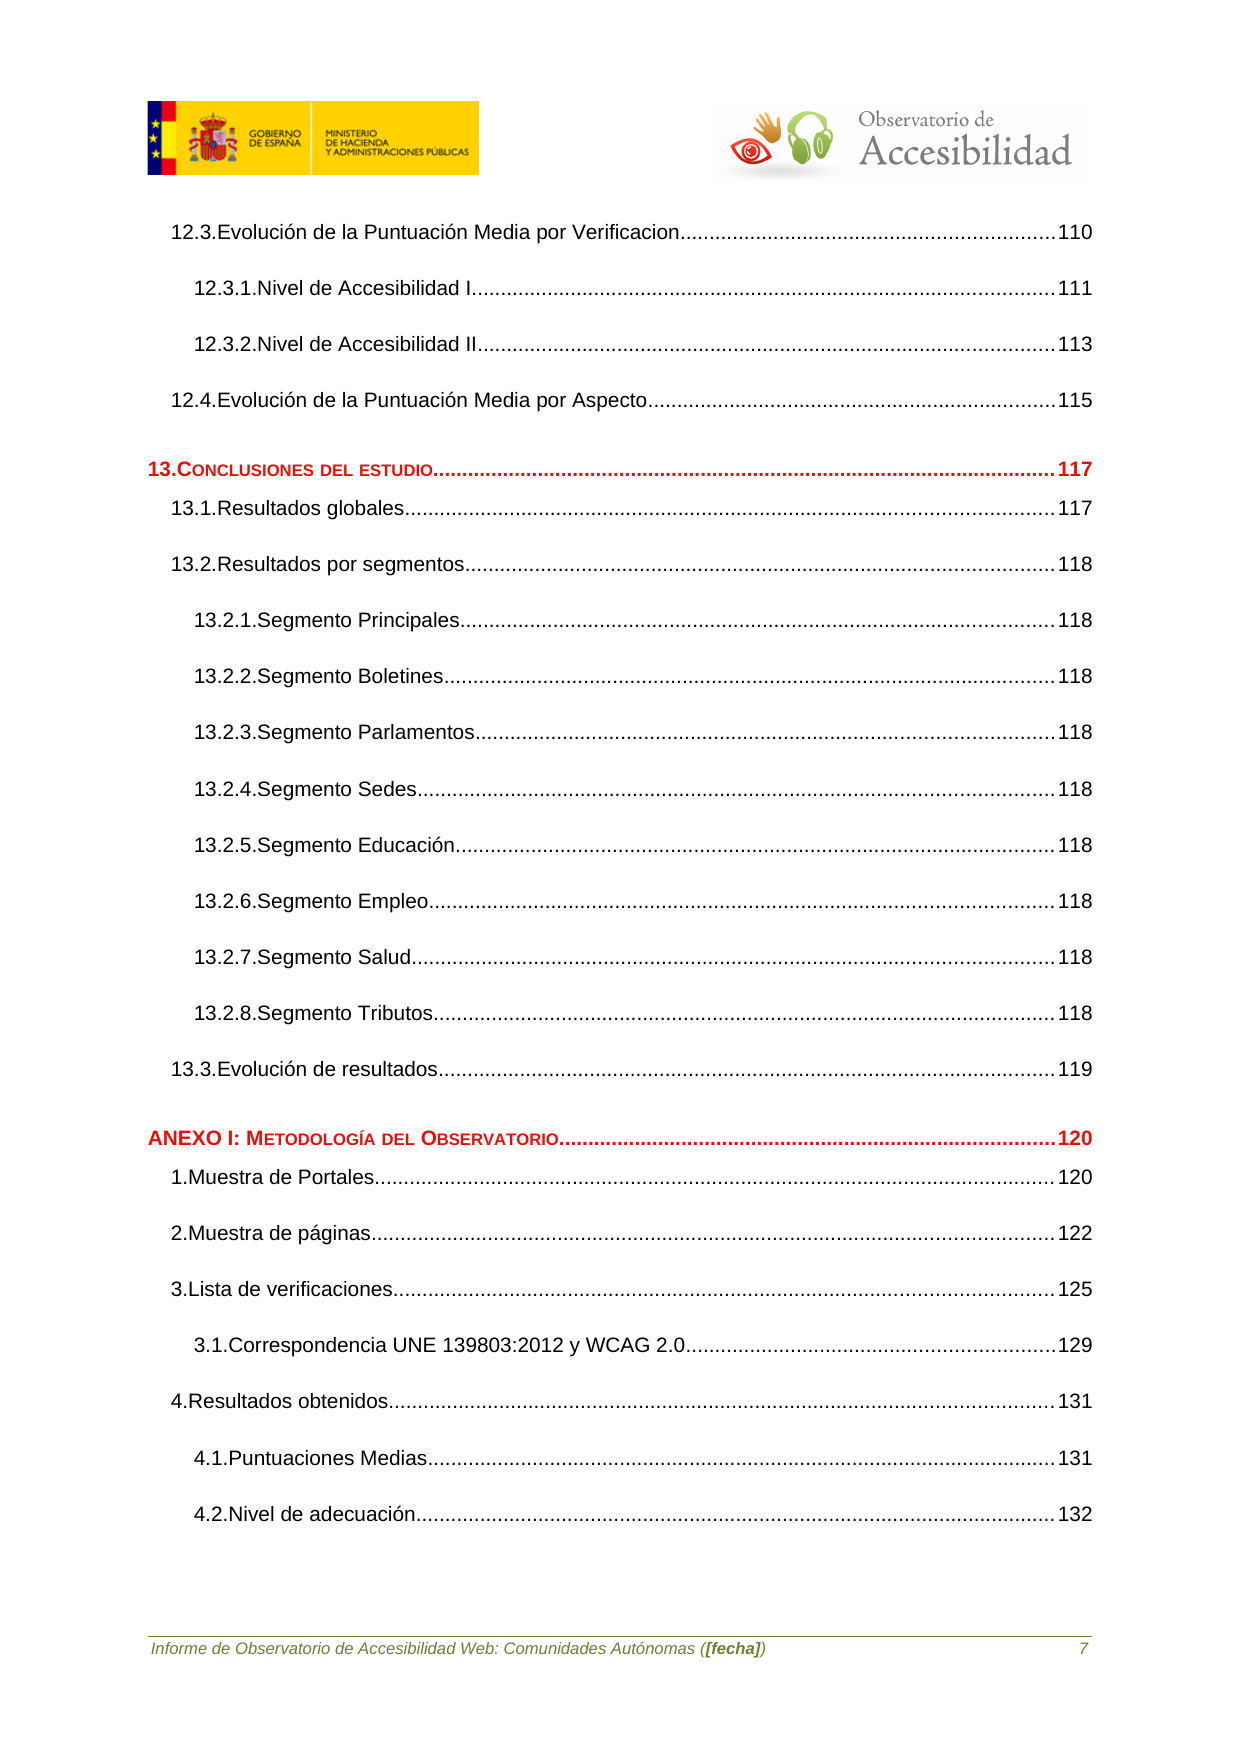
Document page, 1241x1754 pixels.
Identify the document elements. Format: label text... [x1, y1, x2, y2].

text 13.2.7.Segmento Salud 118 [193, 945, 1092, 969]
text 13.3.Evolución de resultados 119 [171, 1057, 1092, 1081]
text 13.2.6.Segmento Empleo 118 [193, 889, 1092, 913]
text 13.2.Resultados por segmentos 118 [171, 552, 1092, 576]
picture [147, 101, 479, 175]
text 2.Muestra de páginas 122 [171, 1221, 1092, 1245]
text 4.1.Puntuaciones Medias 131 [193, 1445, 1092, 1469]
text 1.Muestra de Portales 120 [171, 1164, 1092, 1188]
text 12.3.2.Nivel de Accesibilidad II 113 [193, 332, 1092, 356]
text 4.2.Nivel de adecuación 132 [193, 1501, 1092, 1525]
picture [710, 102, 1086, 185]
text ANEXO I: Metodología del Observatorio 120 [148, 1126, 1092, 1150]
text 13.2.3.Segmento Parlamentos 118 [193, 720, 1092, 744]
text 13.2.8.Segmento Tributos 118 [193, 1001, 1092, 1025]
text 13.2.5.Segmento Educación 118 [193, 832, 1092, 856]
text 3.Lista de verificaciones 125 [171, 1277, 1092, 1301]
text 3.1.Correspondencia UNE 139803:2012 y WCAG 2.0 129 [193, 1333, 1092, 1357]
text 4.Resultados obtenidos 131 [171, 1389, 1092, 1413]
text 13.2.2.Segmento Boletines 118 [193, 664, 1092, 688]
text 13.Conclusiones del estudio 117 [148, 457, 1092, 481]
text 12.3.1.Nivel de Accesibilidad I 111 [193, 276, 1092, 300]
text 13.2.1.Segmento Principales 118 [193, 608, 1092, 632]
text 13.2.4.Segmento Sedes 118 [193, 776, 1092, 800]
text 13.1.Resultados globales 117 [171, 496, 1092, 519]
text 12.3.Evolución de la Puntuación Media por Verificacion 110 [171, 220, 1092, 244]
text 12.4.Evolución de la Puntuación Media por Aspecto 115 [171, 388, 1092, 412]
